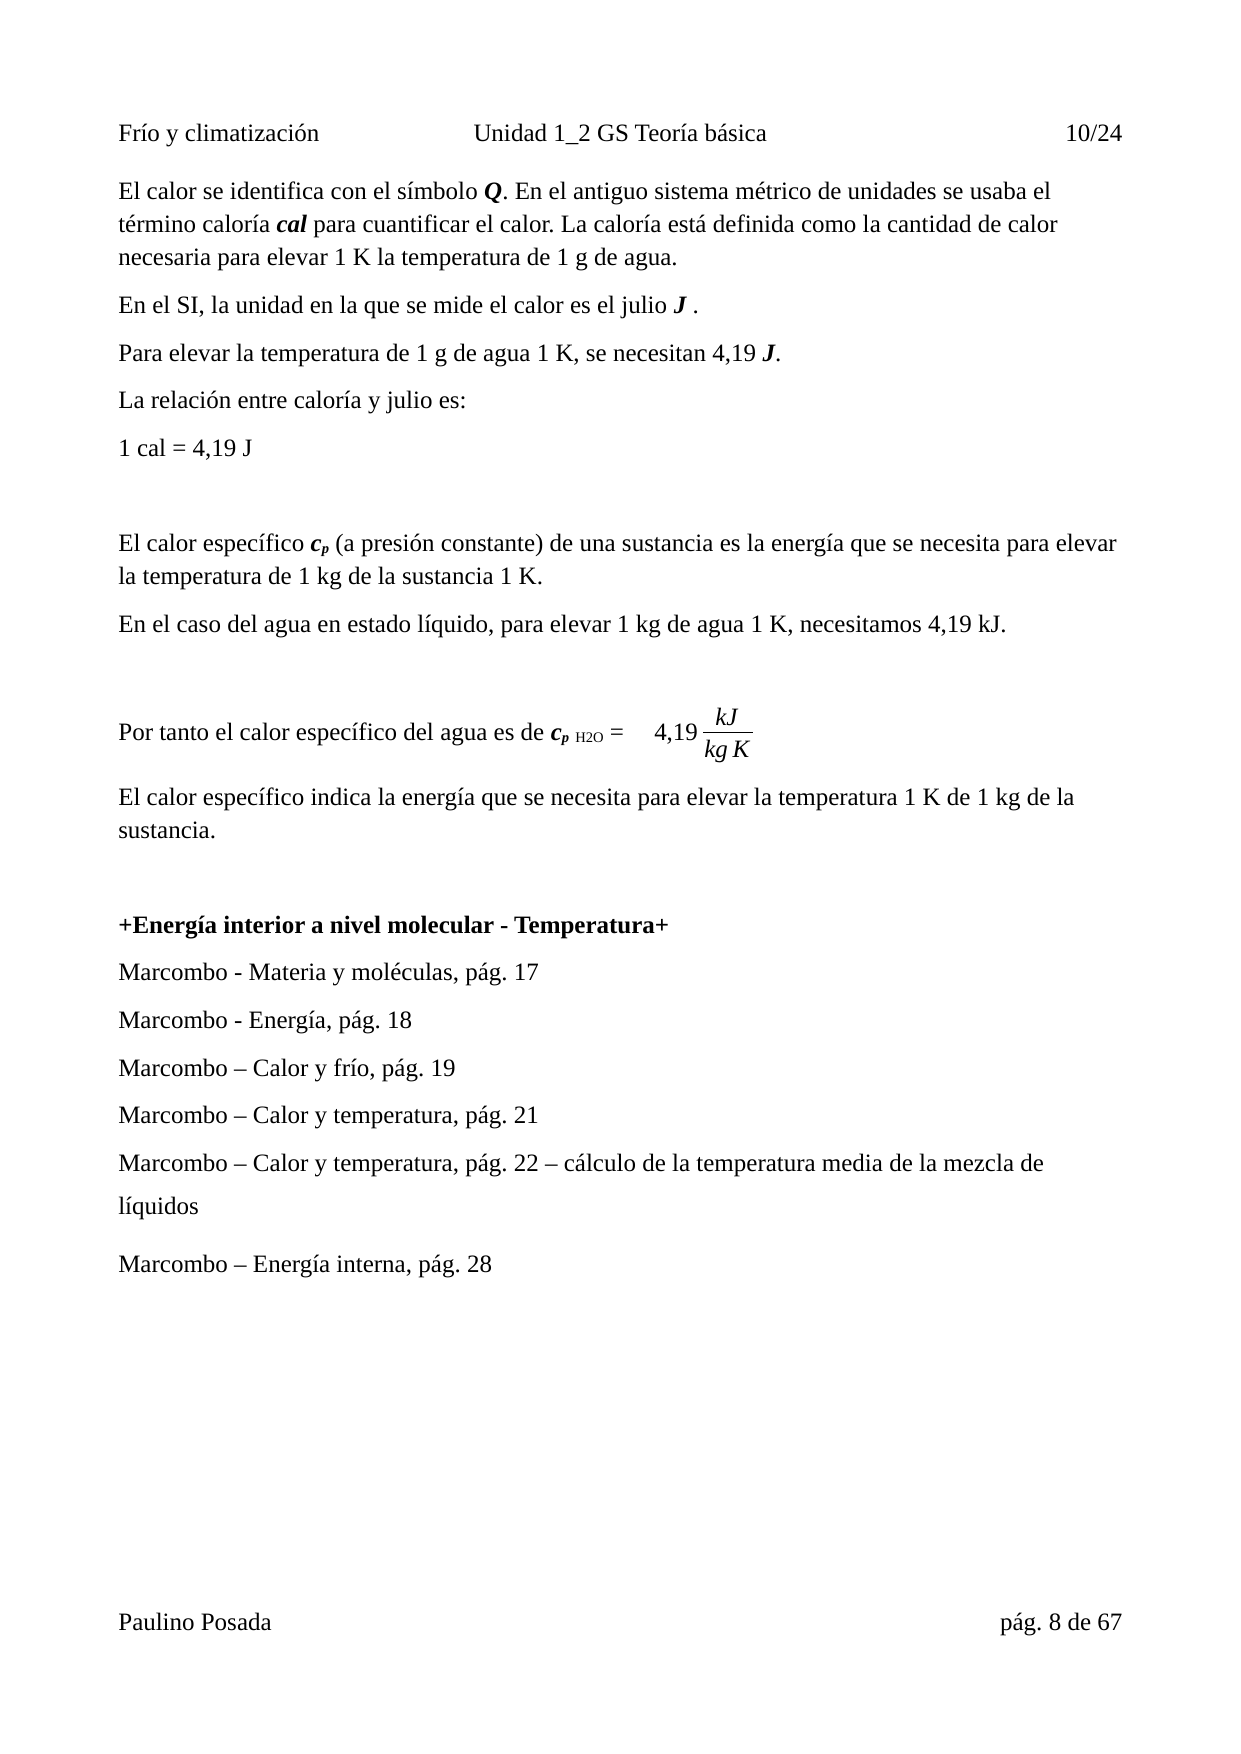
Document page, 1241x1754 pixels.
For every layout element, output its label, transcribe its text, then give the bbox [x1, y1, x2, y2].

text Marcombo – Calor y frío, pág. 19 [118, 1053, 1122, 1081]
text Marcombo - Materia y moléculas, pág. 17 [118, 957, 1122, 986]
text Marcombo – Calor y temperatura, pág. 22 – cálculo de la temperatura media de la mezcla de líquidos [118, 1148, 1122, 1220]
text El calor específico cp (a presión constante) de una sustancia es la energía que se necesita para elevar la temperatura de 1 kg de la sustancia 1 K. [118, 528, 1122, 590]
text Marcombo – Calor y temperatura, pág. 21 [118, 1100, 1122, 1129]
text El calor se identifica con el símbolo Q. En el antiguo sistema métrico de unidades se usaba el término caloría cal para cuantificar el calor. La caloría está definida como la cantidad de calor necesaria para elevar 1 K la temperatura de 1 g de agua. [118, 176, 1122, 271]
text En el caso del agua en estado líquido, para elevar 1 kg de agua 1 K, necesitamos 4,19 kJ. [118, 609, 1122, 637]
text Marcombo - Energía, pág. 18 [118, 1005, 1122, 1034]
text La relación entre caloría y julio es: [118, 385, 1122, 414]
text El calor específico indica la energía que se necesita para elevar la temperatura 1 K de 1 kg de la sustancia. [118, 782, 1122, 843]
text Por tanto el calor específico del agua es de cp H2O = [118, 704, 1122, 763]
text +Energía interior a nivel molecular - Temperatura+ [118, 910, 1122, 939]
text Para elevar la temperatura de 1 g de agua 1 K, se necesitan 4,19 J. [118, 338, 1122, 366]
text 1 cal = 4,19 J [118, 433, 1122, 462]
text En el SI, la unidad en la que se mide el calor es el julio J . [118, 290, 1122, 319]
text Marcombo – Energía interna, pág. 28 [118, 1249, 1122, 1277]
